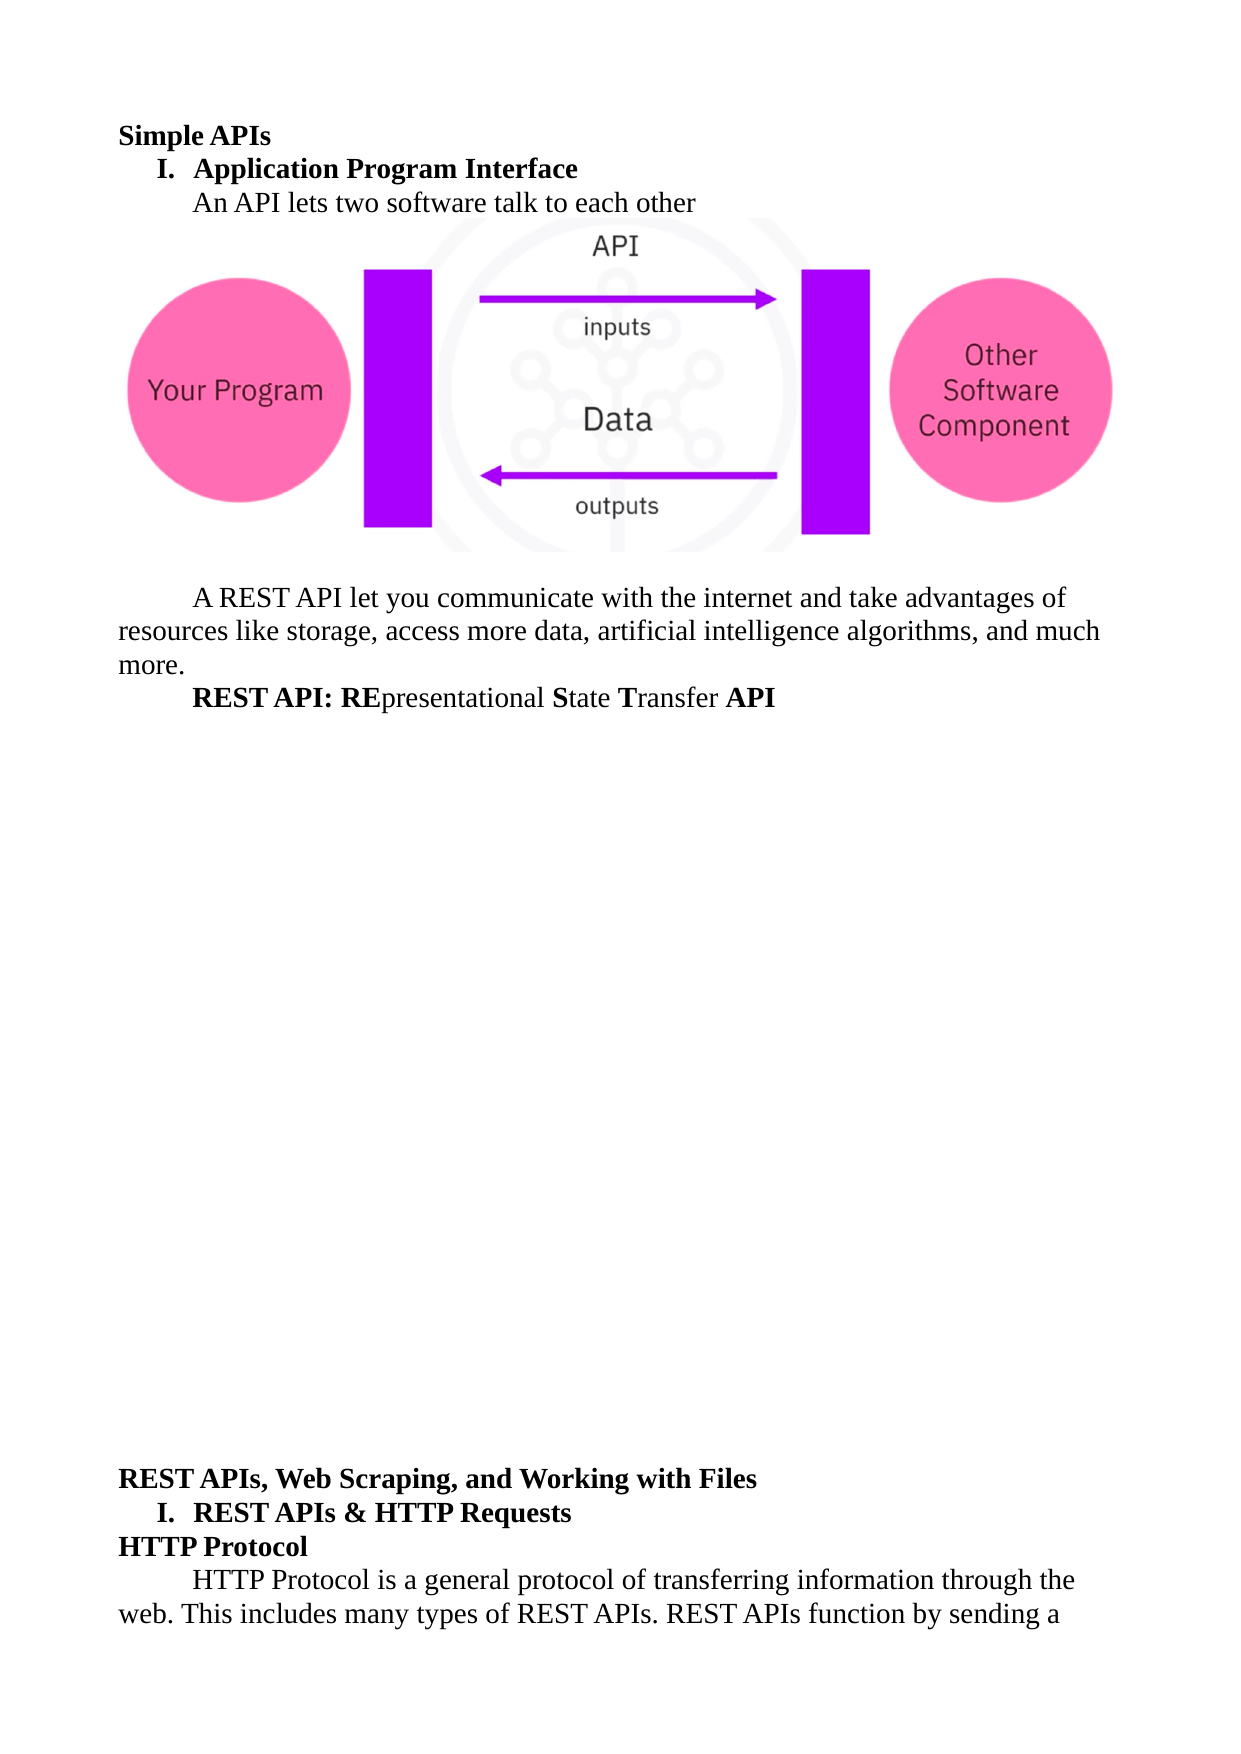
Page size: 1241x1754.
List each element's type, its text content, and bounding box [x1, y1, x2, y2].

text HTTP Protocol is a general protocol of transferring information through the web. This includes many types of REST APIs. REST APIs function by sending a [118, 1562, 1122, 1629]
picture [118, 218, 1123, 552]
text REST API: REpresentational State Transfer API [118, 681, 1122, 714]
list Application Program Interface [175, 152, 1122, 185]
list REST APIs & HTTP Requests [175, 1495, 1122, 1529]
text REST APIs, Web Scraping, and Working with Files [118, 1462, 1122, 1495]
text A REST API let you communicate with the internet and take advantages of resources like storage, access more data, artificial intelligence algorithms, and much more. [118, 580, 1122, 681]
text HTTP Protocol [118, 1529, 1122, 1562]
text An API lets two software talk to each other [118, 185, 1122, 218]
text Simple APIs [118, 118, 1122, 152]
